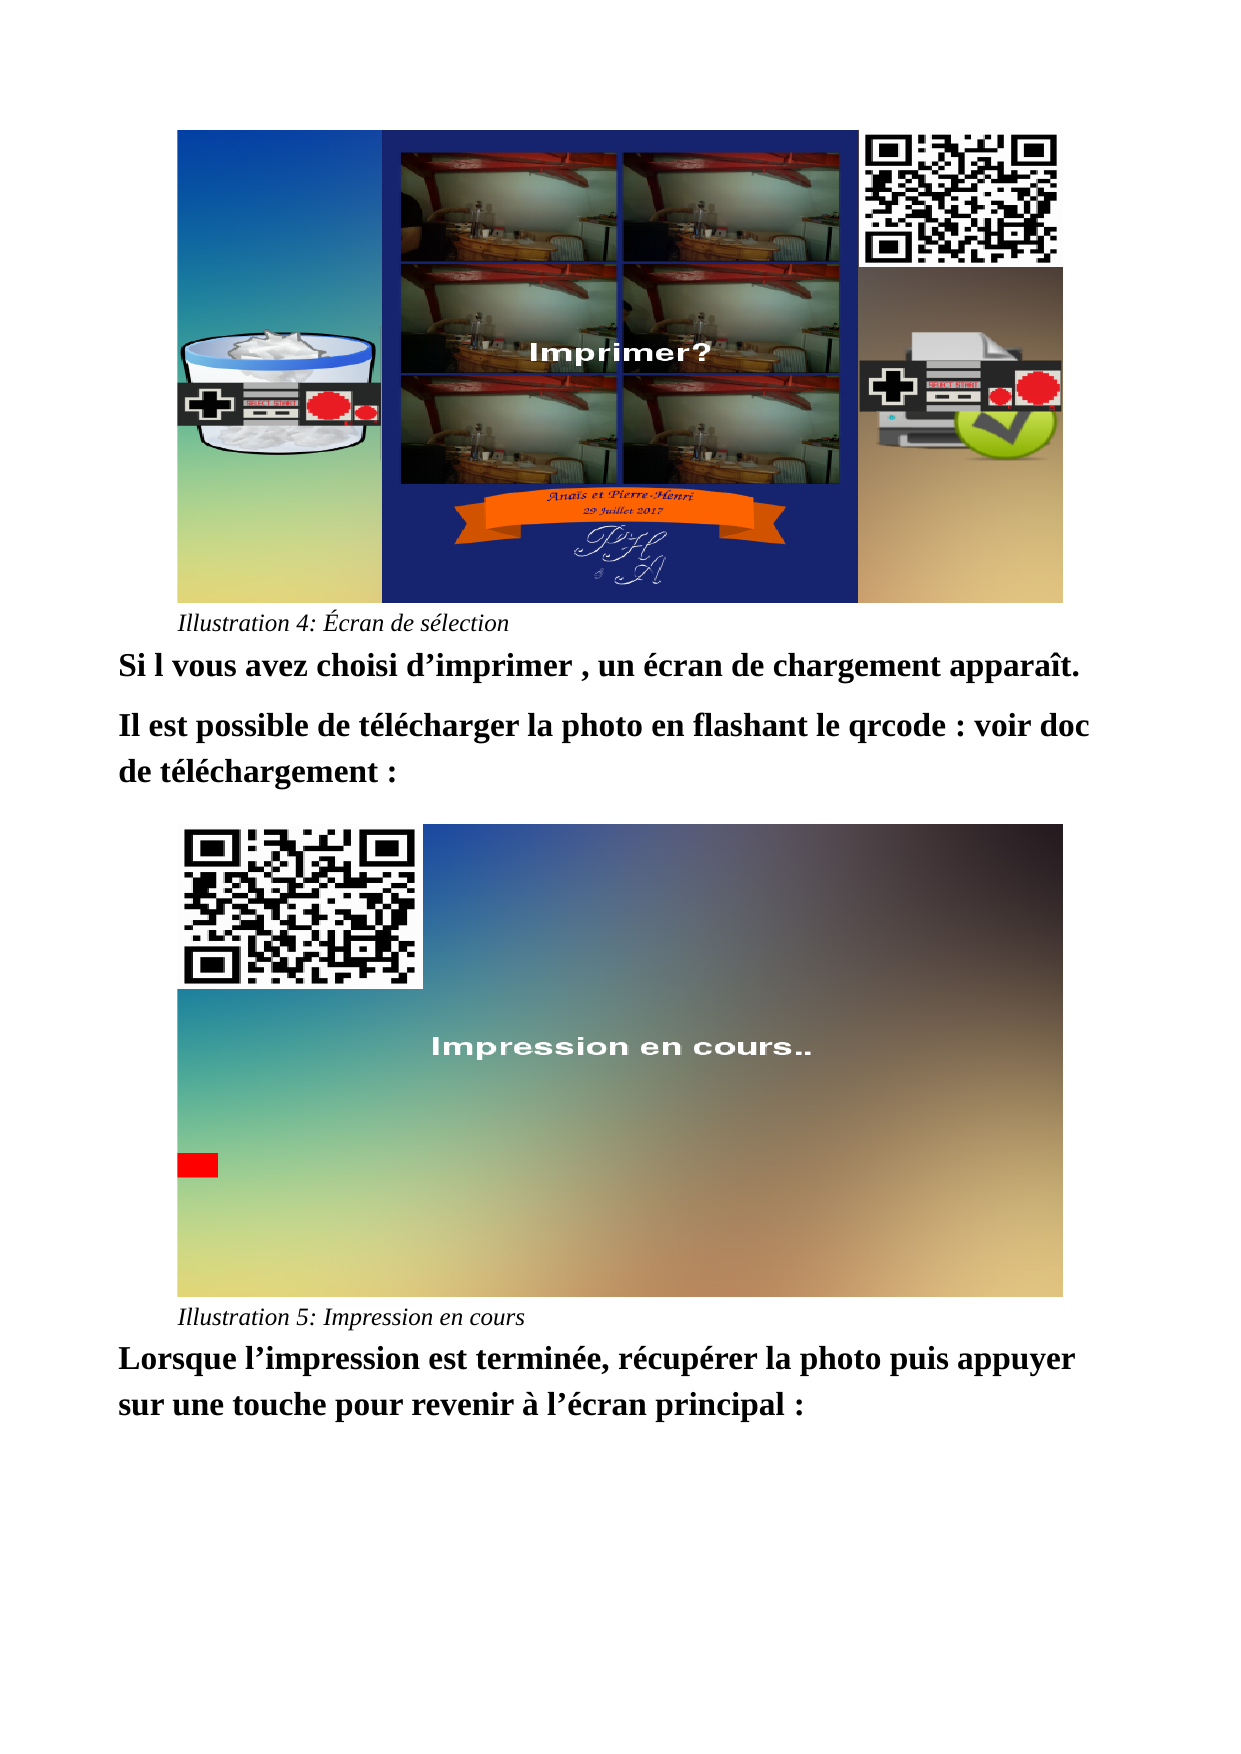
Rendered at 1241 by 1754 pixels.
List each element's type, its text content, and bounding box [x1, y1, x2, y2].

text Si l vous avez choisi d’imprimer , un écran de chargement apparaît. [118, 118, 1122, 683]
text Il est possible de télécharger la photo en flashant le qrcode : voir doc de téléchargement : [118, 705, 1122, 789]
text Lorsque l’impression est terminée, récupérer la photo puis appuyer sur une touche pour revenir à l’écran principal : [118, 1304, 1122, 1423]
text Illustration 4: Écran de sélection [177, 603, 1063, 637]
picture [177, 824, 1063, 1297]
text Illustration 5: Impression en cours [177, 1297, 1063, 1331]
picture [177, 130, 1063, 603]
